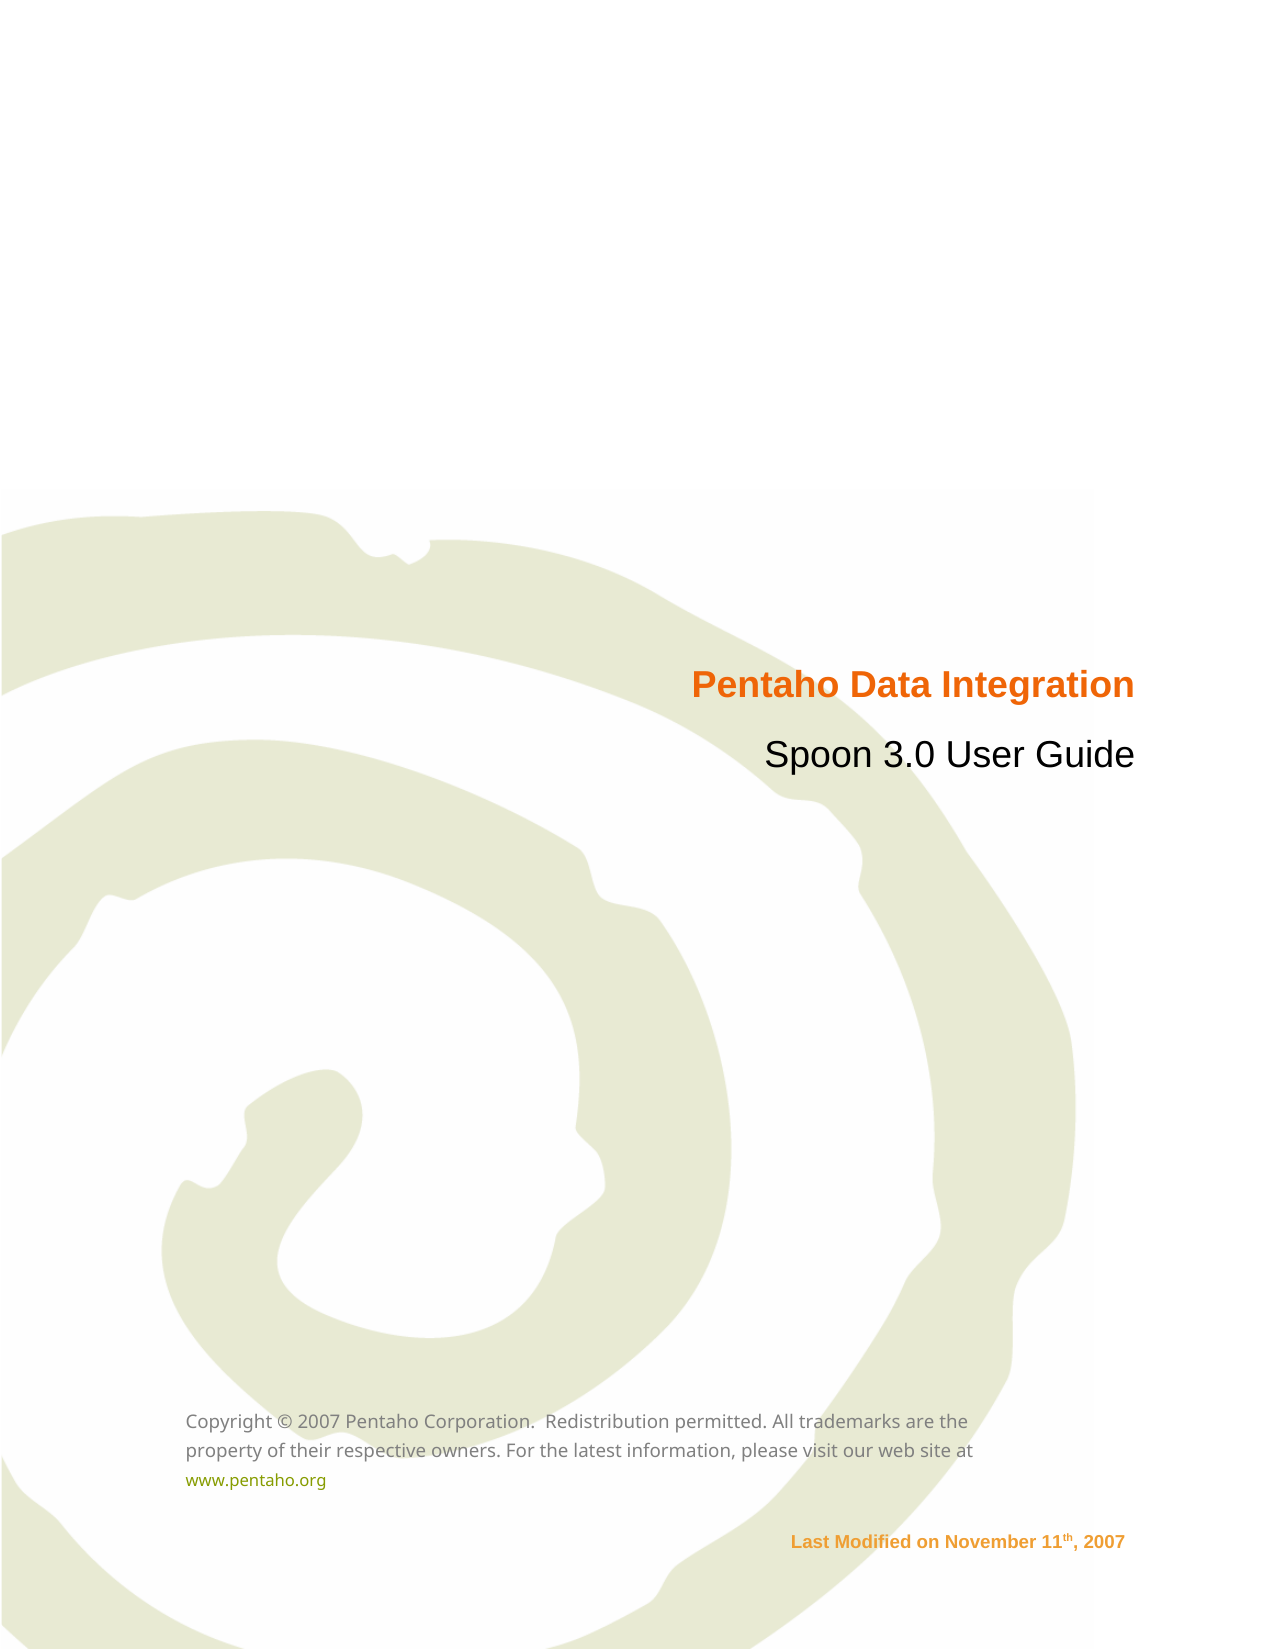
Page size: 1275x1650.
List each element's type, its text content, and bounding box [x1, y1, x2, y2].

text Pentaho Data Integration [185, 660, 1135, 707]
text Spoon 3.0 User Guide [185, 730, 1135, 777]
text Copyright © 2007 Pentaho Corporation. Redistribution permitted. All trademarks are the property of their respective owners. For the latest information, please visit our web site at www.pentaho.org [185, 1405, 1033, 1492]
